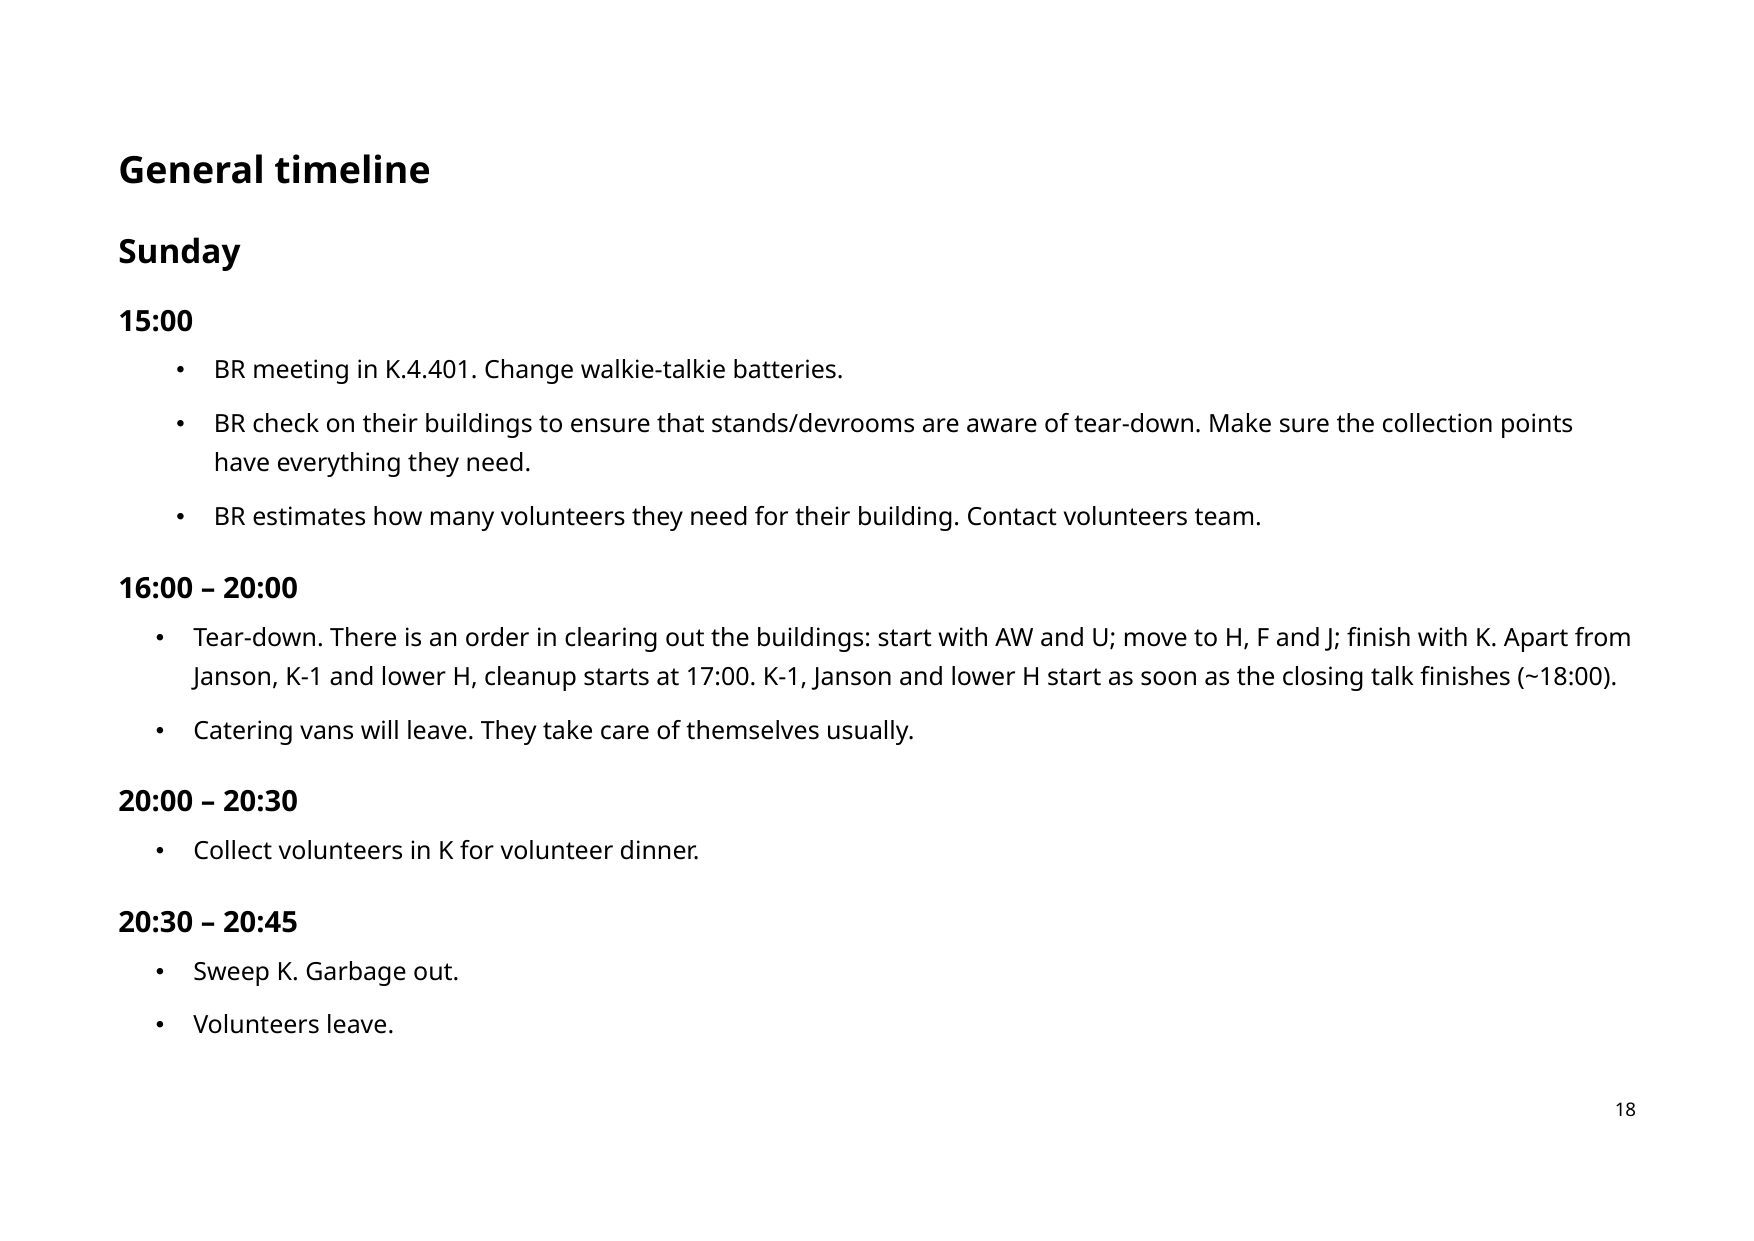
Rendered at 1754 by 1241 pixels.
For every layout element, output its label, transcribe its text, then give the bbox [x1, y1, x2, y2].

list Tear-down. There is an order in clearing out the buildings: start with AW and U; move to H, F and J; finish with K. Apart from Janson, K-1 and lower H, cleanup starts at 17:00. K-1, Janson and lower H start as soon as the closing talk finishes (~18:00). [156, 619, 1636, 693]
list BR meeting in K.4.401. Change walkie-talkie batteries. [176, 352, 1636, 386]
list Volunteers leave. [156, 1007, 1636, 1041]
list Collect volunteers in K for volunteer dinner. [156, 833, 1636, 867]
subtitle 20:00 – 20:30 [118, 781, 1636, 820]
subtitle 20:30 – 20:45 [118, 901, 1636, 941]
list BR check on their buildings to ensure that stands/devrooms are aware of tear-down. Make sure the collection points have everything they need. [176, 406, 1636, 479]
subtitle 16:00 – 20:00 [118, 567, 1636, 607]
subtitle Sunday [118, 227, 1636, 273]
list Catering vans will leave. They take care of themselves usually. [156, 712, 1636, 746]
subtitle General timeline [118, 143, 1636, 194]
subtitle 15:00 [118, 300, 1636, 340]
list BR estimates how many volunteers they need for their building. Contact volunteers team. [176, 499, 1636, 533]
list Sweep K. Garbage out. [156, 953, 1636, 987]
